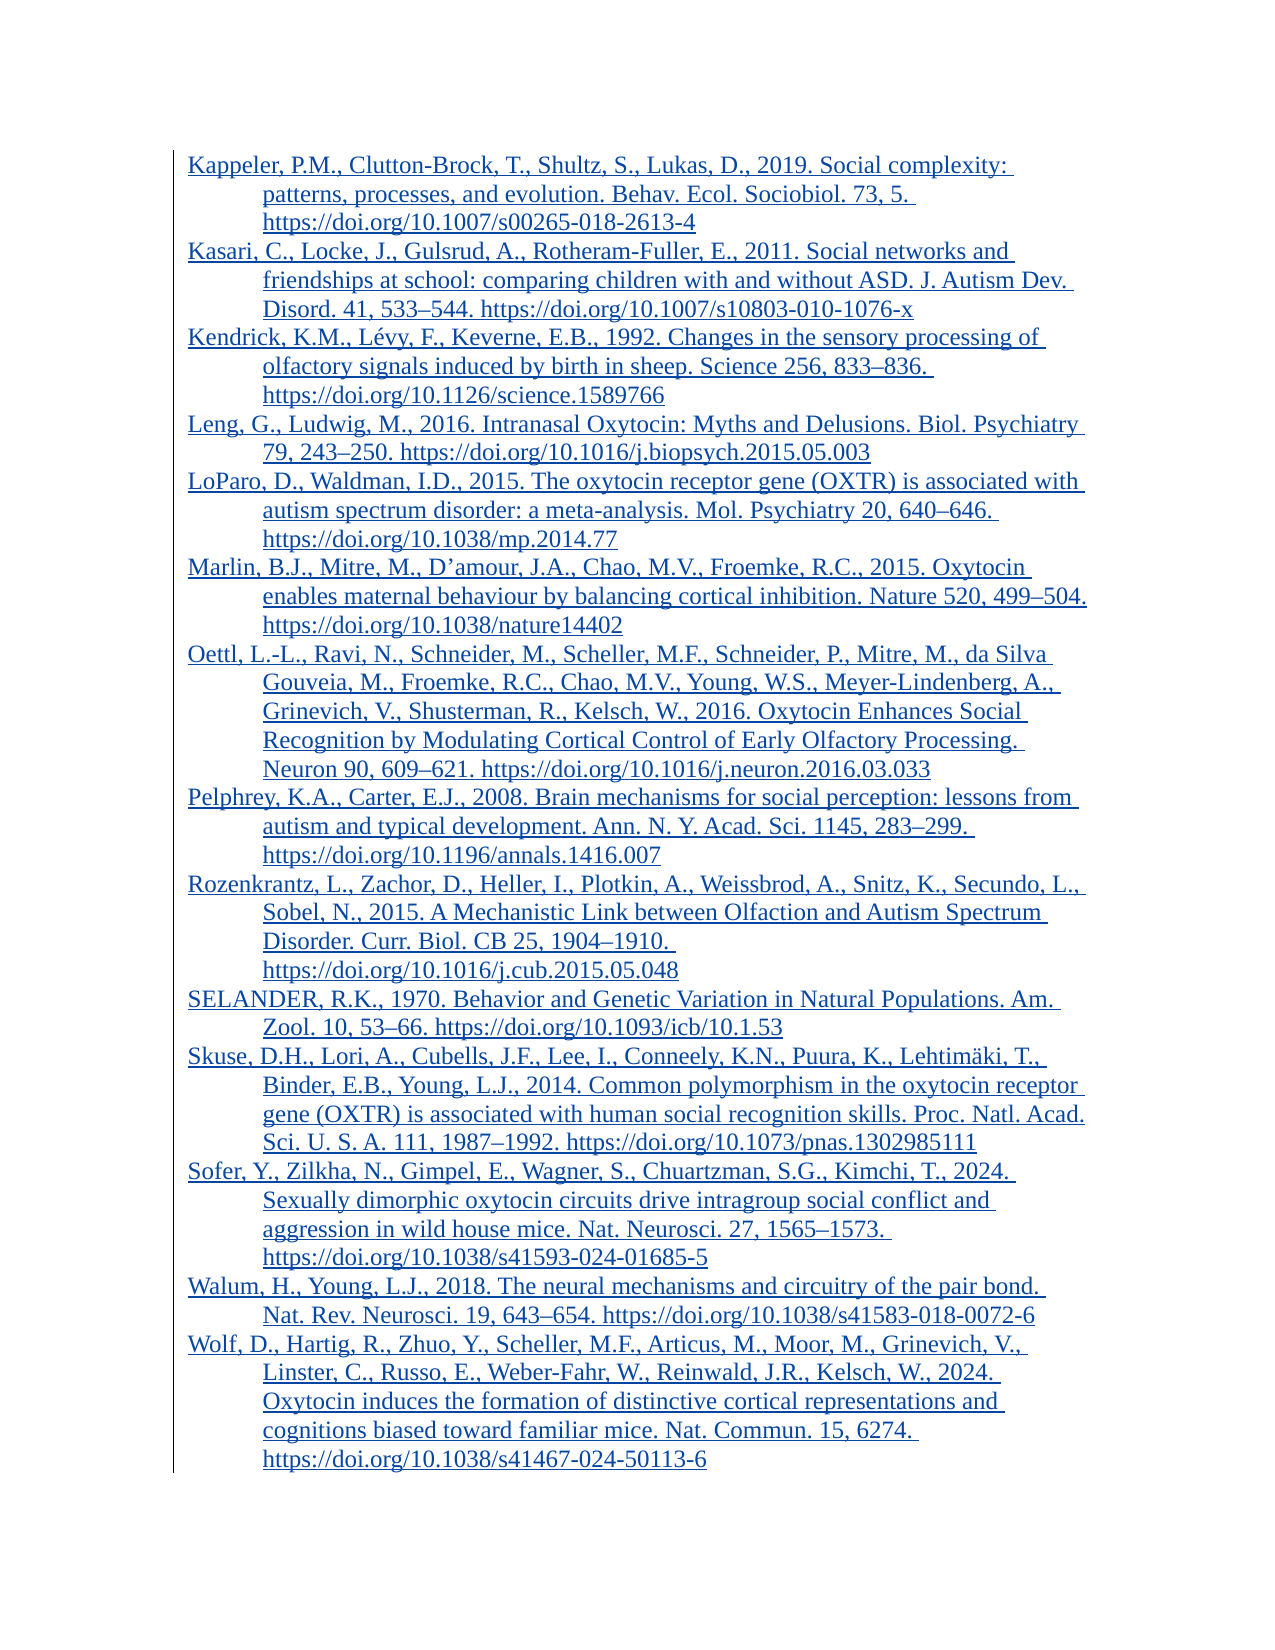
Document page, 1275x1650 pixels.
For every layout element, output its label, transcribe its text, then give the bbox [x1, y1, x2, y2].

text LoParo, D., Waldman, I.D., 2015. The oxytocin receptor gene (OXTR) is associated with autism spectrum disorder: a meta-analysis. Mol. Psychiatry 20, 640–646. https://doi.org/10.1038/mp.2014.77 [187, 466, 1087, 552]
text Kasari, C., Locke, J., Gulsrud, A., Rotheram-Fuller, E., 2011. Social networks and friendships at school: comparing children with and without ASD. J. Autism Dev. Disord. 41, 533–544. https://doi.org/10.1007/s10803-010-1076-x [187, 236, 1087, 322]
text Kendrick, K.M., Lévy, F., Keverne, E.B., 1992. Changes in the sensory processing of olfactory signals induced by birth in sheep. Science 256, 833–836. https://doi.org/10.1126/science.1589766 [187, 322, 1087, 409]
text SELANDER, R.K., 1970. Behavior and Genetic Variation in Natural Populations. Am. Zool. 10, 53–66. https://doi.org/10.1093/icb/10.1.53 [187, 984, 1087, 1041]
text Sofer, Y., Zilkha, N., Gimpel, E., Wagner, S., Chuartzman, S.G., Kimchi, T., 2024. Sexually dimorphic oxytocin circuits drive intragroup social conflict and aggression in wild house mice. Nat. Neurosci. 27, 1565–1573. https://doi.org/10.1038/s41593-024-01685-5 [187, 1156, 1087, 1271]
text Rozenkrantz, L., Zachor, D., Heller, I., Plotkin, A., Weissbrod, A., Snitz, K., Secundo, L., Sobel, N., 2015. A Mechanistic Link between Olfaction and Autism Spectrum Disorder. Curr. Biol. CB 25, 1904–1910. https://doi.org/10.1016/j.cub.2015.05.048 [187, 869, 1087, 984]
text Walum, H., Young, L.J., 2018. The neural mechanisms and circuitry of the pair bond. Nat. Rev. Neurosci. 19, 643–654. https://doi.org/10.1038/s41583-018-0072-6 [187, 1271, 1087, 1329]
text Kappeler, P.M., Clutton-Brock, T., Shultz, S., Lukas, D., 2019. Social complexity: patterns, processes, and evolution. Behav. Ecol. Sociobiol. 73, 5. https://doi.org/10.1007/s00265-018-2613-4 [187, 150, 1087, 236]
text Marlin, B.J., Mitre, M., D’amour, J.A., Chao, M.V., Froemke, R.C., 2015. Oxytocin enables maternal behaviour by balancing cortical inhibition. Nature 520, 499–504. https://doi.org/10.1038/nature14402 [187, 552, 1087, 639]
text Wolf, D., Hartig, R., Zhuo, Y., Scheller, M.F., Articus, M., Moor, M., Grinevich, V., Linster, C., Russo, E., Weber-Fahr, W., Reinwald, J.R., Kelsch, W., 2024. Oxytocin induces the formation of distinctive cortical representations and cognitions biased toward familiar mice. Nat. Commun. 15, 6274. https://doi.org/10.1038/s41467-024-50113-6 [187, 1329, 1087, 1472]
text Pelphrey, K.A., Carter, E.J., 2008. Brain mechanisms for social perception: lessons from autism and typical development. Ann. N. Y. Acad. Sci. 1145, 283–299. https://doi.org/10.1196/annals.1416.007 [187, 782, 1087, 869]
text Leng, G., Ludwig, M., 2016. Intranasal Oxytocin: Myths and Delusions. Biol. Psychiatry 79, 243–250. https://doi.org/10.1016/j.biopsych.2015.05.003 [187, 409, 1087, 466]
text Oettl, L.-L., Ravi, N., Schneider, M., Scheller, M.F., Schneider, P., Mitre, M., da Silva Gouveia, M., Froemke, R.C., Chao, M.V., Young, W.S., Meyer-Lindenberg, A., Grinevich, V., Shusterman, R., Kelsch, W., 2016. Oxytocin Enhances Social Recognition by Modulating Cortical Control of Early Olfactory Processing. Neuron 90, 609–621. https://doi.org/10.1016/j.neuron.2016.03.033 [187, 639, 1087, 782]
text Skuse, D.H., Lori, A., Cubells, J.F., Lee, I., Conneely, K.N., Puura, K., Lehtimäki, T., Binder, E.B., Young, L.J., 2014. Common polymorphism in the oxytocin receptor gene (OXTR) is associated with human social recognition skills. Proc. Natl. Acad. Sci. U. S. A. 111, 1987–1992. https://doi.org/10.1073/pnas.1302985111 [187, 1041, 1087, 1156]
